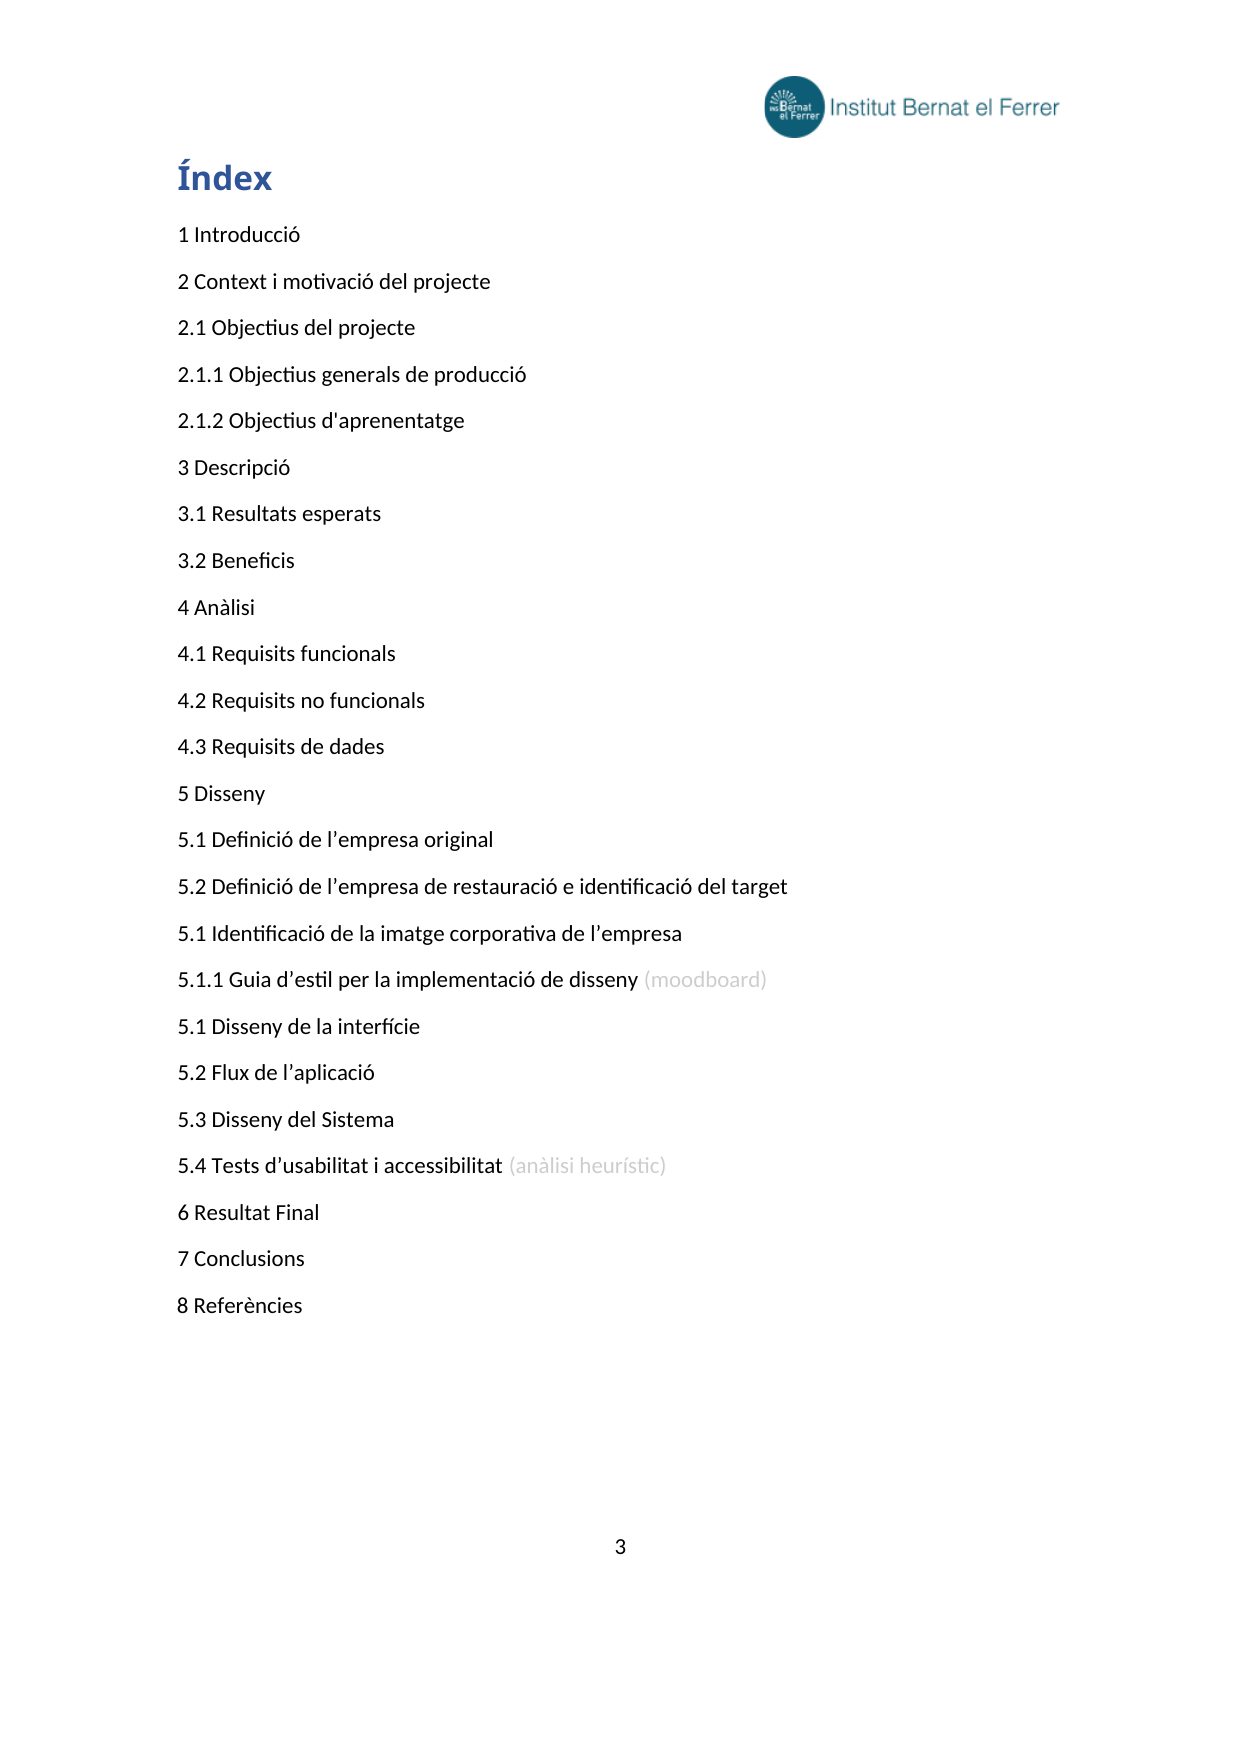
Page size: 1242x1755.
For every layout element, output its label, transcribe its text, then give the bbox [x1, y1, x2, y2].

text 8 Referències [177, 1291, 1062, 1319]
text 5.1 Identificació de la imatge corporativa de l’empresa [177, 919, 1062, 947]
text 2.1 Objectius del projecte [177, 313, 1062, 341]
text 2.1.2 Objectius d'aprenentatge [177, 406, 1062, 434]
text 5.1 Disseny de la interfície [177, 1012, 1062, 1040]
text 5.1.1 Guia d’estil per la implementació de disseny (moodboard) [177, 965, 1062, 993]
text 4 Anàlisi [177, 593, 1062, 621]
text 6 Resultat Final [177, 1198, 1062, 1226]
text 2 Context i motivació del projecte [177, 267, 1062, 295]
text 5.2 Flux de l’aplicació [177, 1058, 1062, 1086]
text 3 Descripció [177, 453, 1062, 481]
text 4.3 Requisits de dades [177, 732, 1062, 760]
text 2.1.1 Objectius generals de producció [177, 360, 1062, 388]
text 3.1 Resultats esperats [177, 499, 1062, 528]
text 5.1 Definició de l’empresa original [177, 826, 1062, 853]
picture [764, 76, 1060, 138]
text 1 Introducció [177, 220, 1062, 248]
text 5.3 Disseny del Sistema [177, 1105, 1062, 1133]
text 4.2 Requisits no funcionals [177, 686, 1062, 714]
text 4.1 Requisits funcionals [177, 639, 1062, 667]
text Índex [177, 155, 1062, 200]
text 5 Disseny [177, 779, 1062, 807]
text 7 Conclusions [177, 1244, 1062, 1273]
text 3.2 Beneficis [177, 546, 1062, 574]
text 5.2 Definició de l’empresa de restauració e identificació del target [177, 872, 1062, 900]
text 5.4 Tests d’usabilitat i accessibilitat (anàlisi heurístic) [177, 1151, 1062, 1179]
